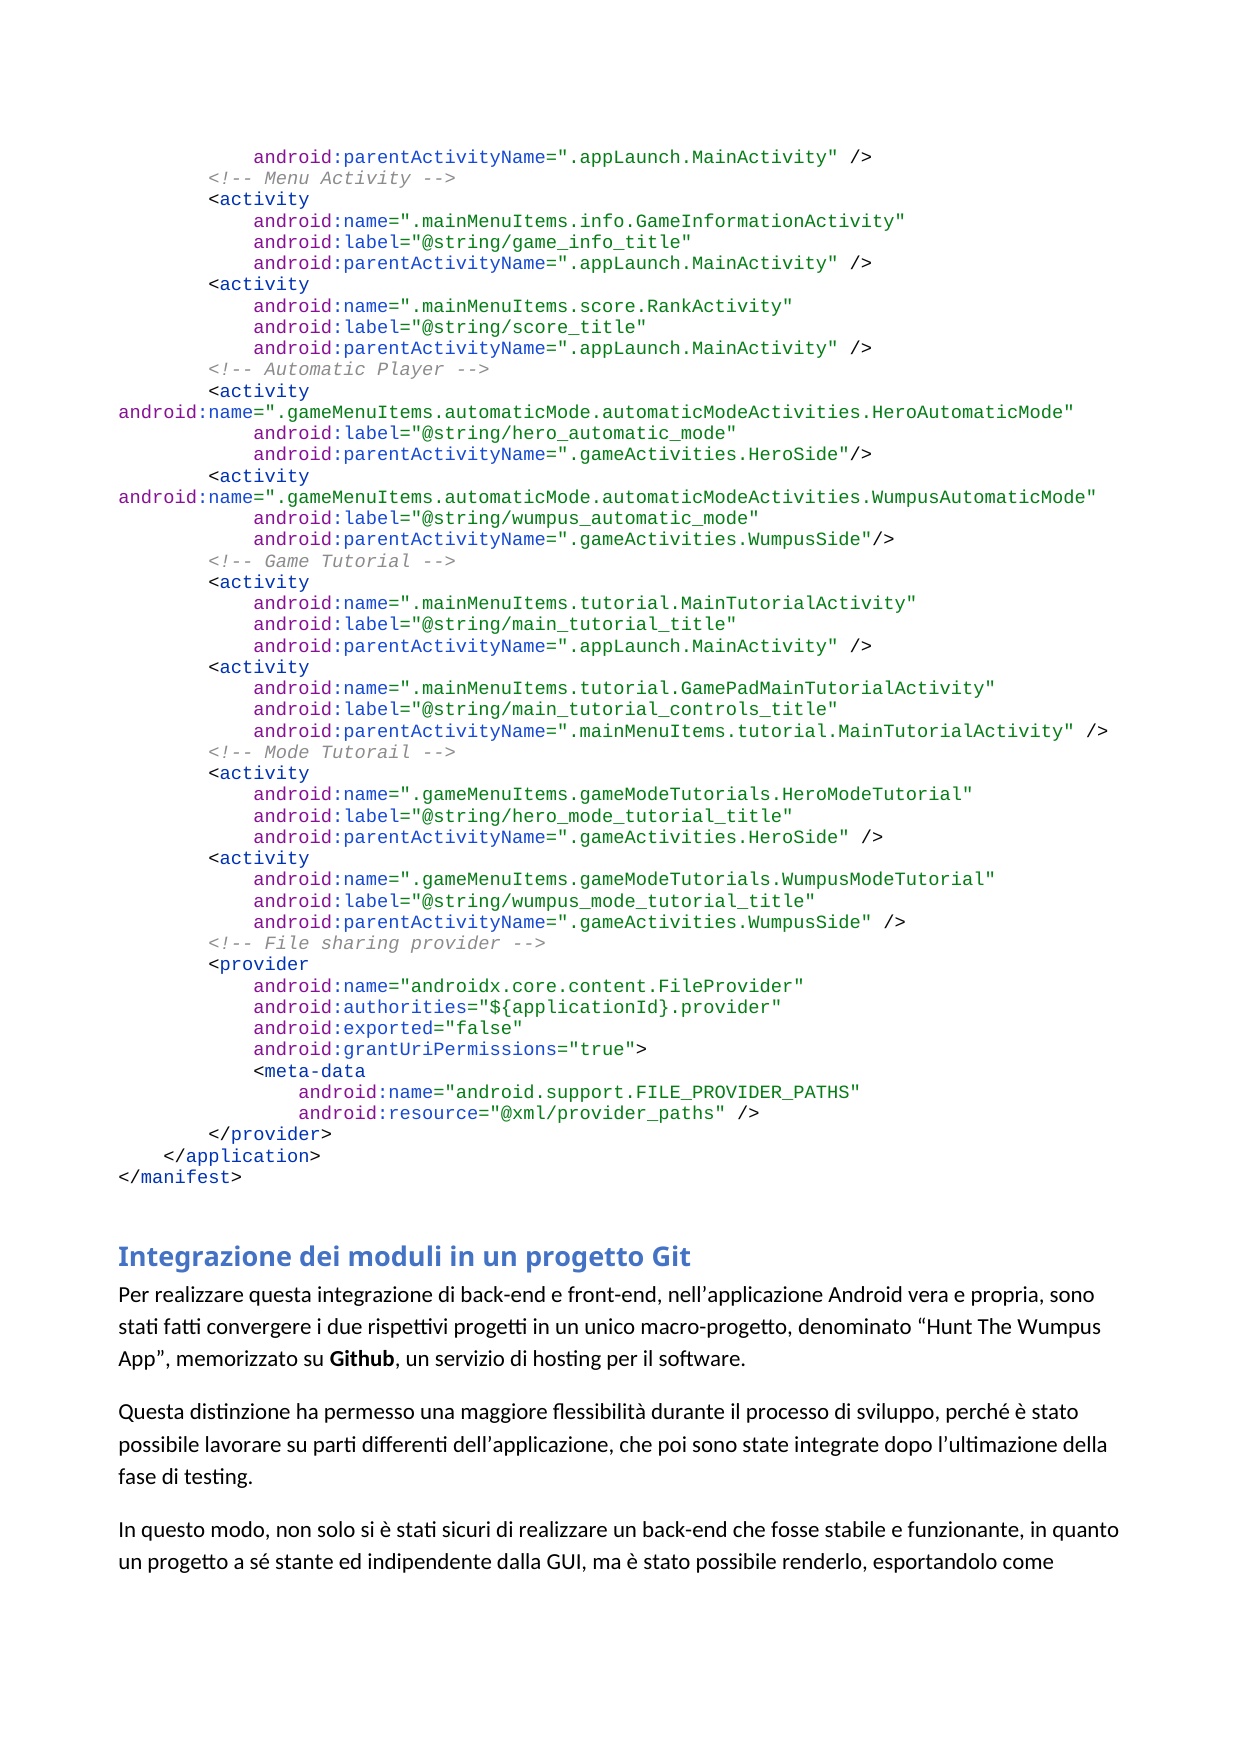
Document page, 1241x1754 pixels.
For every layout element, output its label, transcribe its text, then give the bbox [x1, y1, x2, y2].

text Per realizzare questa integrazione di back-end e front-end, nell’applicazione Android vera e propria, sono stati fatti convergere i due rispettivi progetti in un unico macro-progetto, denominato “Hunt The Wumpus App”, memorizzato su Github, un servizio di hosting per il software. [118, 1280, 1122, 1372]
text In questo modo, non solo si è stati sicuri di realizzare un back-end che fosse stabile e funzionante, in quanto un progetto a sé stante ed indipendente dalla GUI, ma è stato possibile renderlo, esportandolo come [118, 1515, 1122, 1575]
text android:parentActivityName=".appLaunch.MainActivity" /> <!-- Menu Activity --> <activity android:name=".mainMenuItems.info.GameInformationActivity" android:label="@string/game_info_title" android:parentActivityName=".appLaunch.MainActivity" /> <activity android:name=".mainMenuItems.score.RankActivity" android:label="@string/score_title" android:parentActivityName=".appLaunch.MainActivity" /> <!-- Automatic Player --> <activity android:name=".gameMenuItems.automaticMode.automaticModeActivities.HeroAutomaticMode" android:label="@string/hero_automatic_mode" android:parentActivityName=".gameActivities.HeroSide"/> <activity android:name=".gameMenuItems.automaticMode.automaticModeActivities.WumpusAutomaticMode" android:label="@string/wumpus_automatic_mode" android:parentActivityName=".gameActivities.WumpusSide"/> <!-- Game Tutorial --> <activity android:name=".mainMenuItems.tutorial.MainTutorialActivity" android:label="@string/main_tutorial_title" android:parentActivityName=".appLaunch.MainActivity" /> <activity android:name=".mainMenuItems.tutorial.GamePadMainTutorialActivity" android:label="@string/main_tutorial_controls_title" android:parentActivityName=".mainMenuItems.tutorial.MainTutorialActivity" /> <!-- Mode Tutorail --> <activity android:name=".gameMenuItems.gameModeTutorials.HeroModeTutorial" android:label="@string/hero_mode_tutorial_title" android:parentActivityName=".gameActivities.HeroSide" /> <activity android:name=".gameMenuItems.gameModeTutorials.WumpusModeTutorial" android:label="@string/wumpus_mode_tutorial_title" android:parentActivityName=".gameActivities.WumpusSide" /> <!-- File sharing provider --> <provider android:name="androidx.core.content.FileProvider" android:authorities="${applicationId}.provider" android:exported="false" android:grantUriPermissions="true"> <meta-data android:name="android.support.FILE_PROVIDER_PATHS" android:resource="@xml/provider_paths" /> </provider> </application> </manifest> [118, 148, 1122, 1189]
text Questa distinzione ha permesso una maggiore flessibilità durante il processo di sviluppo, perché è stato possibile lavorare su parti differenti dell’applicazione, che poi sono state integrate dopo l’ultimazione della fase di testing. [118, 1397, 1122, 1490]
subtitle Integrazione dei moduli in un progetto Git [118, 1238, 1122, 1274]
